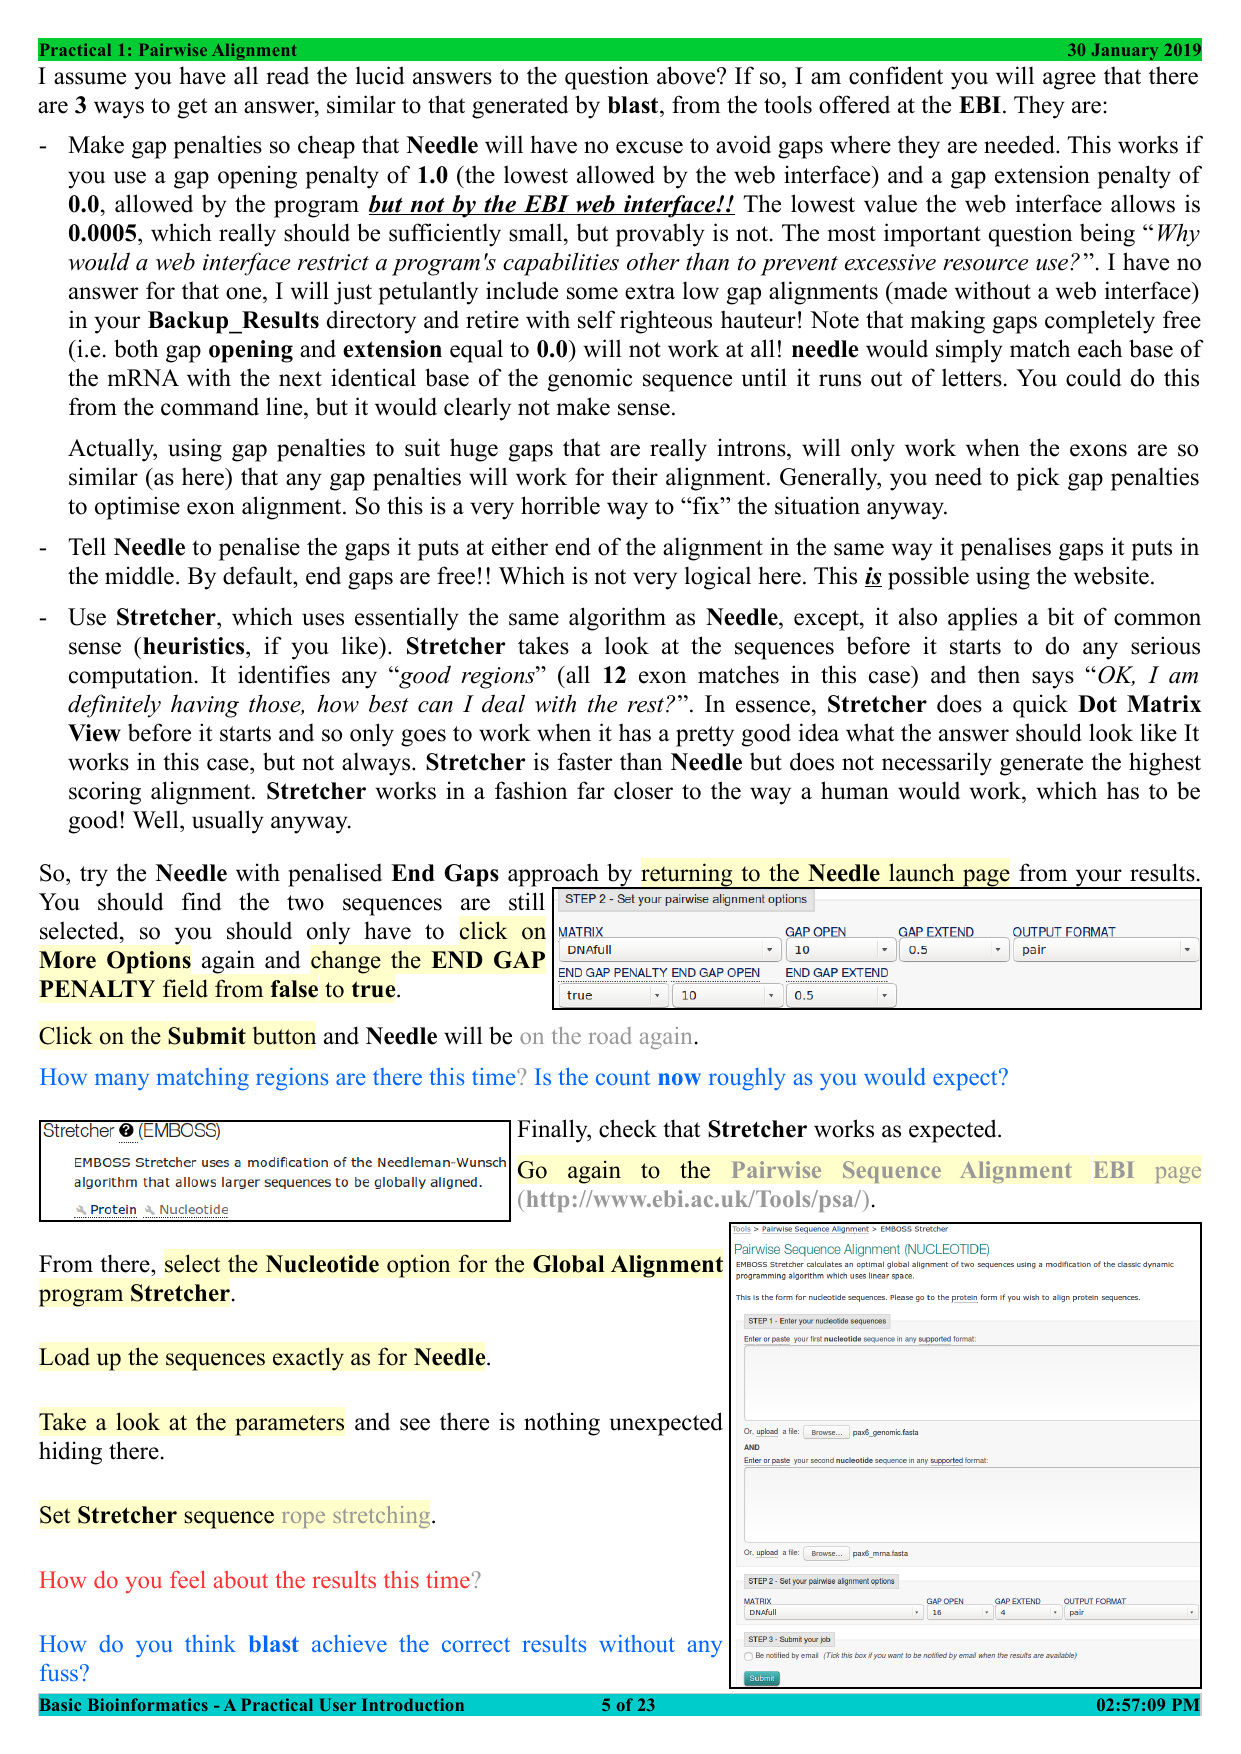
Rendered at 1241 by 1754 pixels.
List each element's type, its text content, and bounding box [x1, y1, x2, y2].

text Take a look at the parameters and see there is nothing unexpected hiding there. [38, 1407, 729, 1465]
text How many matching regions are there this time? Is the count now roughly as you would expect? [39, 1062, 1202, 1091]
picture [41, 1122, 509, 1220]
text - Use Stretcher, which uses essentially the same algorithm as Needle, except, it also applies a bit of common sense (heuristics, if you like). Stretcher takes a look at the sequences before it starts to do any serious computation. It identifies any “good regions” (all 12 exon matches in this case) and then says “OK, I am definitely having those, how best can I deal with the rest?”. In essence, Stretcher does a quick Dot Matrix View before it starts and so only goes to work when it has a pretty good idea what the answer should look like It works in this case, but not always. Stretcher is faster than Needle but does not necessarily generate the highest scoring alignment. Stretcher works in a fashion far closer to the way a human would work, which has to be good! Well, usually anyway. [38, 602, 1202, 834]
text - Make gap penalties so cheap that Needle will have no excuse to avoid gaps where they are needed. This works if you use a gap opening penalty of 1.0 (the lowest allowed by the web interface) and a gap extension penalty of 0.0, allowed by the program but not by the EBI web interface!! The lowest value the web interface allows is 0.0005, which really should be sufficiently small, but provably is not. The most important question being “Why would a web interface restrict a program's capabilities other than to prevent excessive resource use?”. I have no answer for that one, I will just petulantly include some extra low gap alignments (made without a web interface) in your Backup_Results directory and retire with self righteous hauteur! Note that making gaps completely free (i.e. both gap opening and extension equal to 0.0) will not work at all! needle would simply match each base of the mRNA with the next identical base of the genomic sequence until it runs out of letters. You could do this from the command line, but it would clearly not make sense. [38, 130, 1202, 421]
text - Tell Needle to penalise the gaps it puts at either end of the alignment in the same way it penalises gaps it puts in the middle. By default, end gaps are free!! Which is not very logical here. This is possible using the website. [38, 532, 1202, 590]
picture [731, 1224, 1200, 1687]
text I assume you have all read the lucid answers to the question above? If so, I am confident you will agree that there are 3 ways to get an answer, similar to that generated by blast, from the tools offered at the EBI. They are: [38, 61, 1202, 119]
text From there, select the Nucleotide option for the Global Alignment program Stretcher. [38, 1249, 729, 1307]
text Load up the sequences exactly as for Needle. [38, 1342, 729, 1371]
text Finally, check that Stretcher works as expected. [38, 1114, 1202, 1143]
picture [554, 889, 1200, 1008]
text Go again to the Pairwise Sequence Alignment EBI page (http://www.ebi.ac.uk/Tools/psa/). [511, 1155, 1202, 1213]
text Set Stretcher sequence rope stretching. [38, 1500, 729, 1529]
text How do you think blast achieve the correct results without any fuss? [38, 1629, 729, 1687]
text So, try the Needle with penalised End Gaps approach by returning to the Needle launch page from your results. You should find the two sequences are still selected, so you should only have to click on More Options again and change the END GAP PENALTY field from false to true. [38, 858, 1202, 1003]
text How do you feel about the results this time? [38, 1565, 729, 1594]
text Click on the Submit button and Needle will be on the road again. [38, 1021, 1202, 1050]
text Actually, using gap penalties to suit huge gaps that are really introns, will only work when the exons are so similar (as here) that any gap penalties will work for their alignment. Generally, you need to pick gap penalties to optimise exon alignment. So this is a very horrible way to “fix” the situation anyway. [38, 433, 1202, 520]
